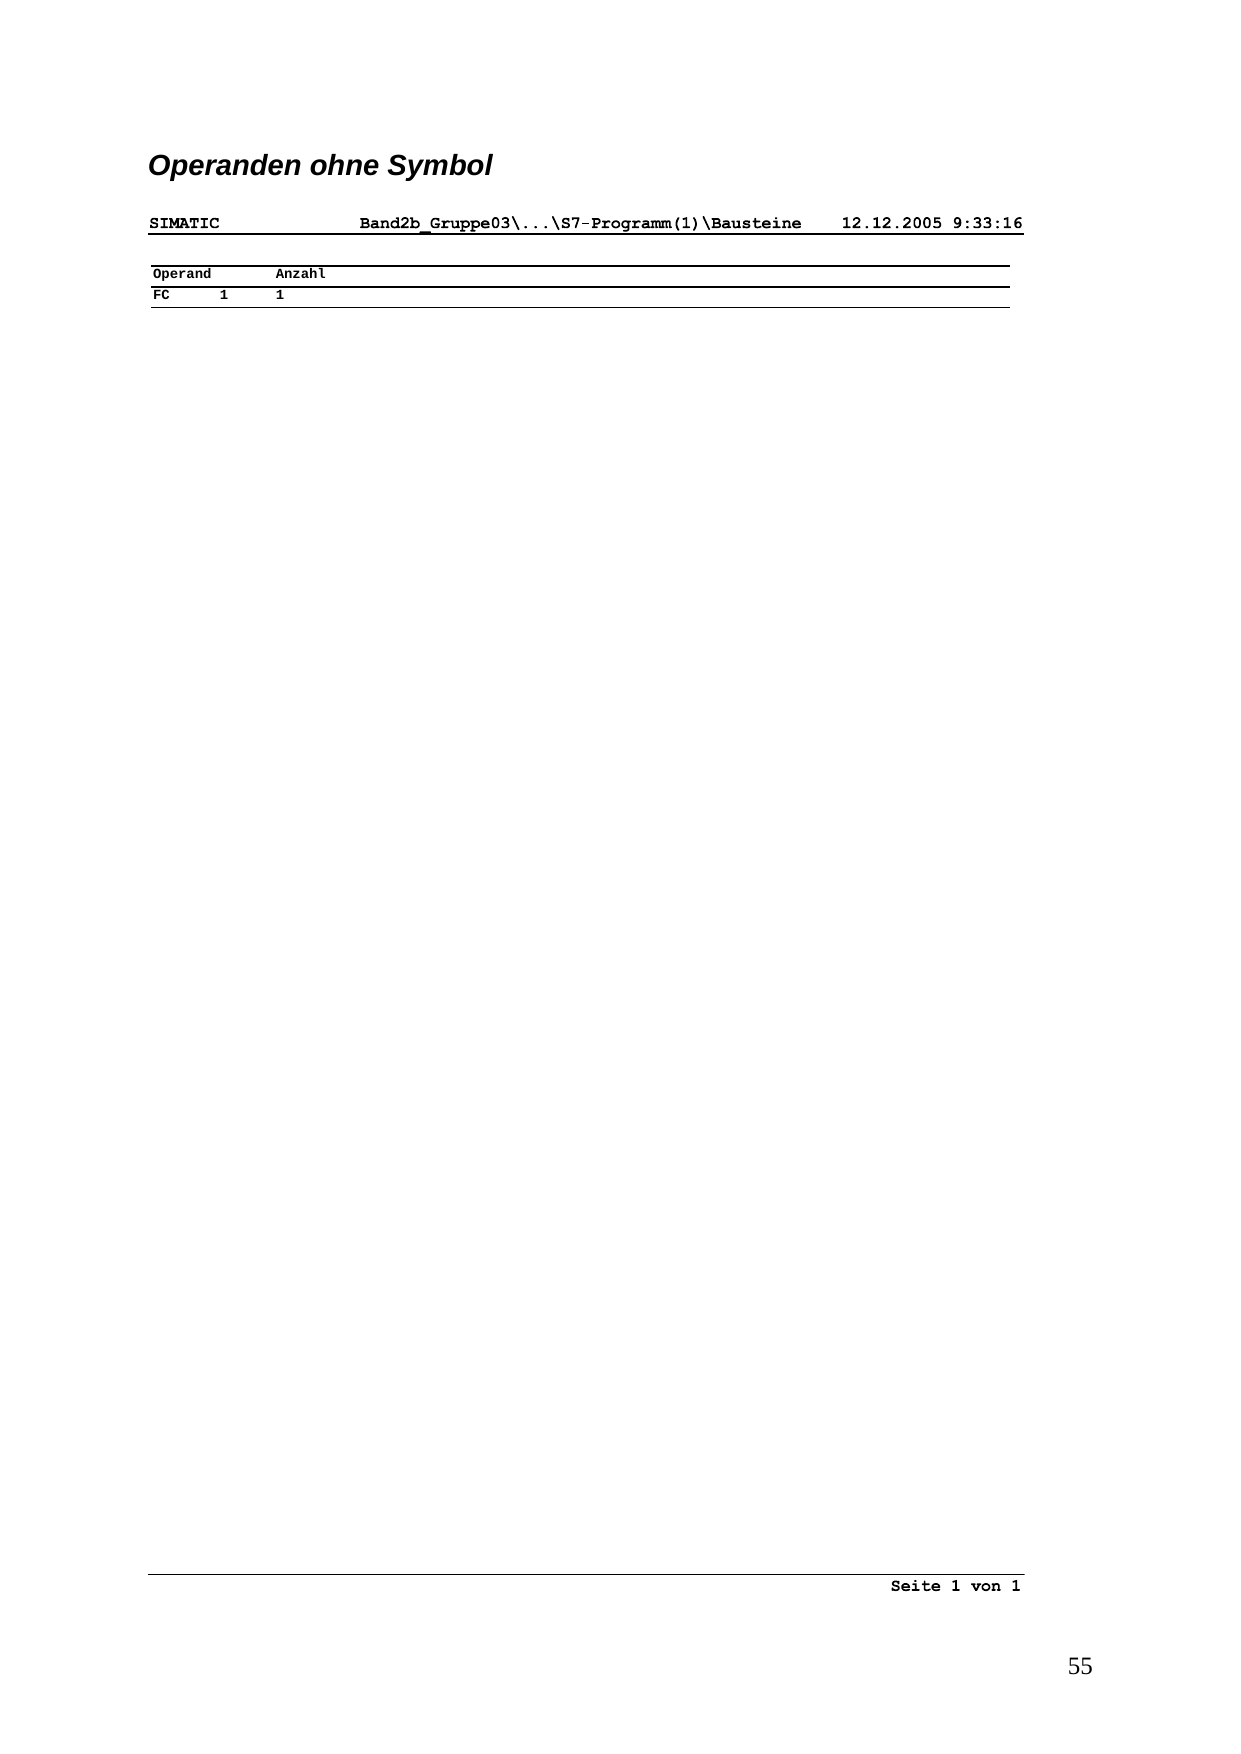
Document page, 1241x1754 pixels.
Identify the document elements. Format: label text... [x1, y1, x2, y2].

subtitle Operanden ohne Symbol [148, 148, 1093, 181]
